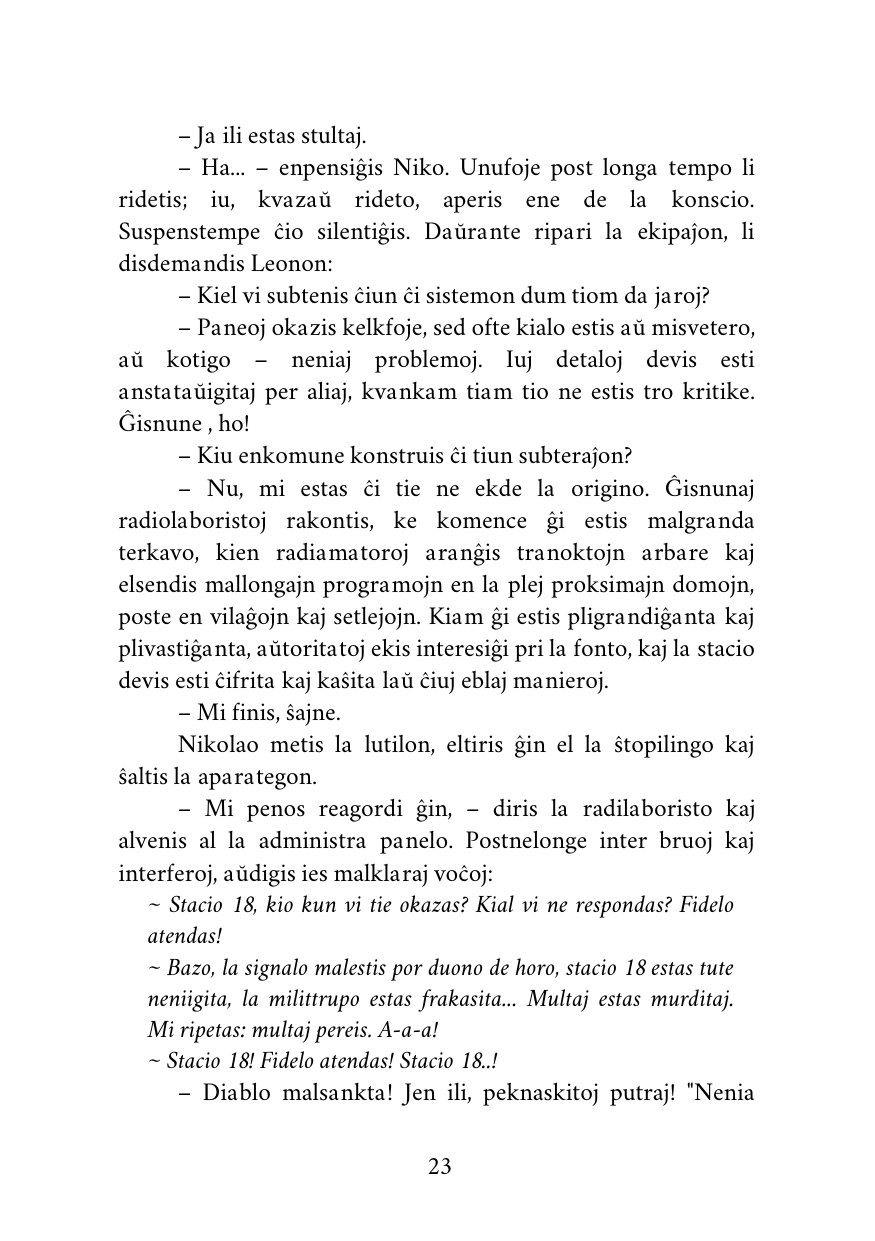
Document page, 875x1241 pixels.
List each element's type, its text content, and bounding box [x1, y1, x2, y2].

text – Ha... – enpensiĝis Niko. Unufoje post longa tempo li ridetis; iu, kvazaŭ rideto, aperis ene de la konscio. Suspenstempe ĉio silentiĝis. Daŭrante ripari la ekipaĵon, li disdemandis Leonon: [118, 150, 756, 278]
text ~ Bazo, la signalo malestis por duono de horo, stacio 18 estas tute neniigita, la milittrupo estas frakasita... Multaj estas murditaj. Mi ripetas: multaj pereis. A-a-a! [148, 951, 738, 1044]
text – Kiel vi subtenis ĉiun ĉi sistemon dum tiom da jaroj? [118, 278, 756, 311]
text – Mi penos reagordi ĝin, – diris la radilaboristo kaj alvenis al la administra panelo. Postnelonge inter bruoj kaj interferoj, aŭdigis ies malklaraj voĉoj: [118, 792, 756, 888]
text – Ja ili estas stultaj. [118, 118, 756, 150]
text ~ Stacio 18, kio kun vi tie okazas? Kial vi ne respondas? Fidelo atendas! [148, 888, 738, 951]
text – Kiu enkomune konstruis ĉi tiun subteraĵon? [118, 439, 756, 471]
text ~ Stacio 18! Fidelo atendas! Stacio 18..! [148, 1044, 709, 1076]
text – Diablo malsankta! Jen ili, peknaskitoj putraj! "Nenia [118, 1076, 756, 1108]
text Nikolao metis la lutilon, eltiris ĝin el la ŝtopilingo kaj ŝaltis la aparategon. [118, 728, 756, 792]
text – Paneoj okazis kelkfoje, sed ofte kialo estis aŭ misvetero, aŭ kotigo – neniaj problemoj. Iuj detaloj devis esti anstataŭigitaj per aliaj, kvankam tiam tio ne estis tro kritike. Ĝisnune , ho! [118, 311, 756, 439]
text – Mi finis, ŝajne. [118, 696, 756, 728]
text – Nu, mi estas ĉi tie ne ekde la origino. Ĝisnunaj radiolaboristoj rakontis, ke komence ĝi estis malgranda terkavo, kien radiamatoroj aranĝis tranoktojn arbare kaj elsendis mallongajn programojn en la plej proksimajn domojn, poste en vilaĝojn kaj setlejojn. Kiam ĝi estis pligrandiĝanta kaj plivastiĝanta, aŭtoritatoj ekis interesiĝi pri la fonto, kaj la stacio devis esti ĉifrita kaj kaŝita laŭ ĉiuj eblaj manieroj. [118, 471, 756, 696]
